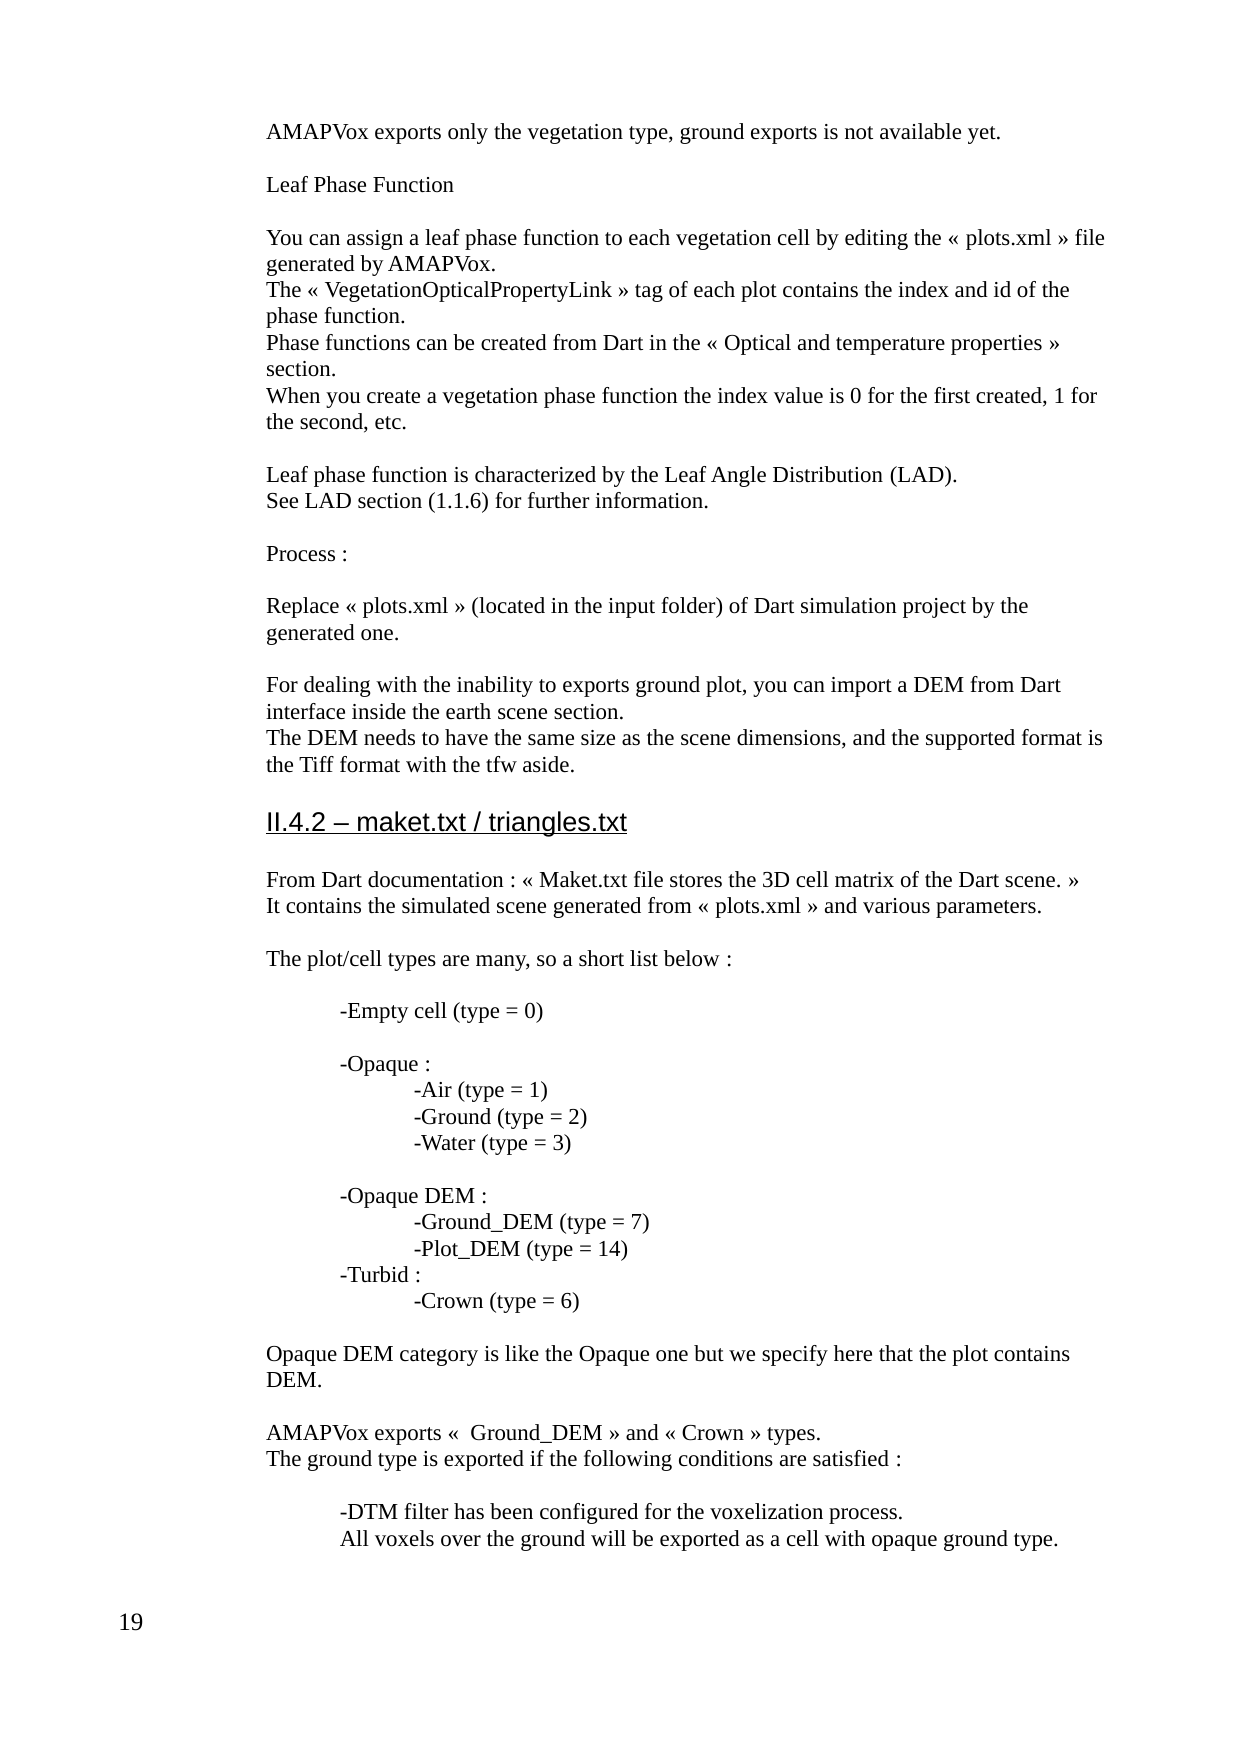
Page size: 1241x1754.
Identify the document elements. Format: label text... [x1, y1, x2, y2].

text -Air (type = 1) [266, 1077, 1122, 1103]
text -Ground (type = 2) [266, 1103, 1122, 1129]
text -Water (type = 3) [266, 1129, 1122, 1156]
text The DEM needs to have the same size as the scene dimensions, and the supported format is the Tiff format with the tfw aside. [266, 724, 1122, 777]
text All voxels over the ground will be exported as a cell with opaque ground type. [266, 1524, 1122, 1551]
text Opaque DEM category is like the Opaque one but we specify here that the plot contains DEM. [266, 1340, 1122, 1393]
text -Turbid : [266, 1261, 1122, 1287]
text -Empty cell (type = 0) [266, 997, 1122, 1024]
text You can assign a leaf phase function to each vegetation cell by editing the « plots.xml » file generated by AMAPVox. [266, 223, 1122, 276]
text Process : [266, 540, 1122, 566]
text -Opaque DEM : [266, 1182, 1122, 1208]
text Leaf Phase Function [266, 171, 1122, 197]
text From Dart documentation : « Maket.txt file stores the 3D cell matrix of the Dart scene. » [266, 866, 1122, 892]
text The plot/cell types are many, so a short list below : [266, 945, 1122, 971]
text Replace « plots.xml » (located in the input folder) of Dart simulation project by the generated one. [266, 592, 1122, 645]
text Phase functions can be created from Dart in the « Optical and temperature properties » section. [266, 329, 1122, 382]
text -DTM filter has been configured for the voxelization process. [266, 1498, 1122, 1524]
text -Ground_DEM (type = 7) [266, 1208, 1122, 1235]
text -Plot_DEM (type = 14) [266, 1235, 1122, 1261]
text AMAPVox exports only the vegetation type, ground exports is not available yet. [266, 118, 1122, 144]
text When you create a vegetation phase function the index value is 0 for the first created, 1 for the second, etc. [266, 382, 1122, 434]
text It contains the simulated scene generated from « plots.xml » and various parameters. [266, 892, 1122, 918]
text The ground type is exported if the following conditions are satisfied : [266, 1446, 1122, 1472]
text For dealing with the inability to exports ground plot, you can import a DEM from Dart interface inside the earth scene section. [266, 672, 1122, 724]
text Leaf phase function is characterized by the Leaf Angle Distribution (LAD). [266, 461, 1122, 487]
text -Crown (type = 6) [266, 1287, 1122, 1314]
text -Opaque : [266, 1050, 1122, 1077]
subtitle II.4.2 – maket.txt / triangles.txt [266, 806, 1122, 837]
text The « VegetationOpticalPropertyLink » tag of each plot contains the index and id of the phase function. [266, 276, 1122, 329]
text AMAPVox exports « Ground_DEM » and « Crown » types. [266, 1419, 1122, 1446]
text See LAD section (1.1.6) for further information. [266, 487, 1122, 513]
